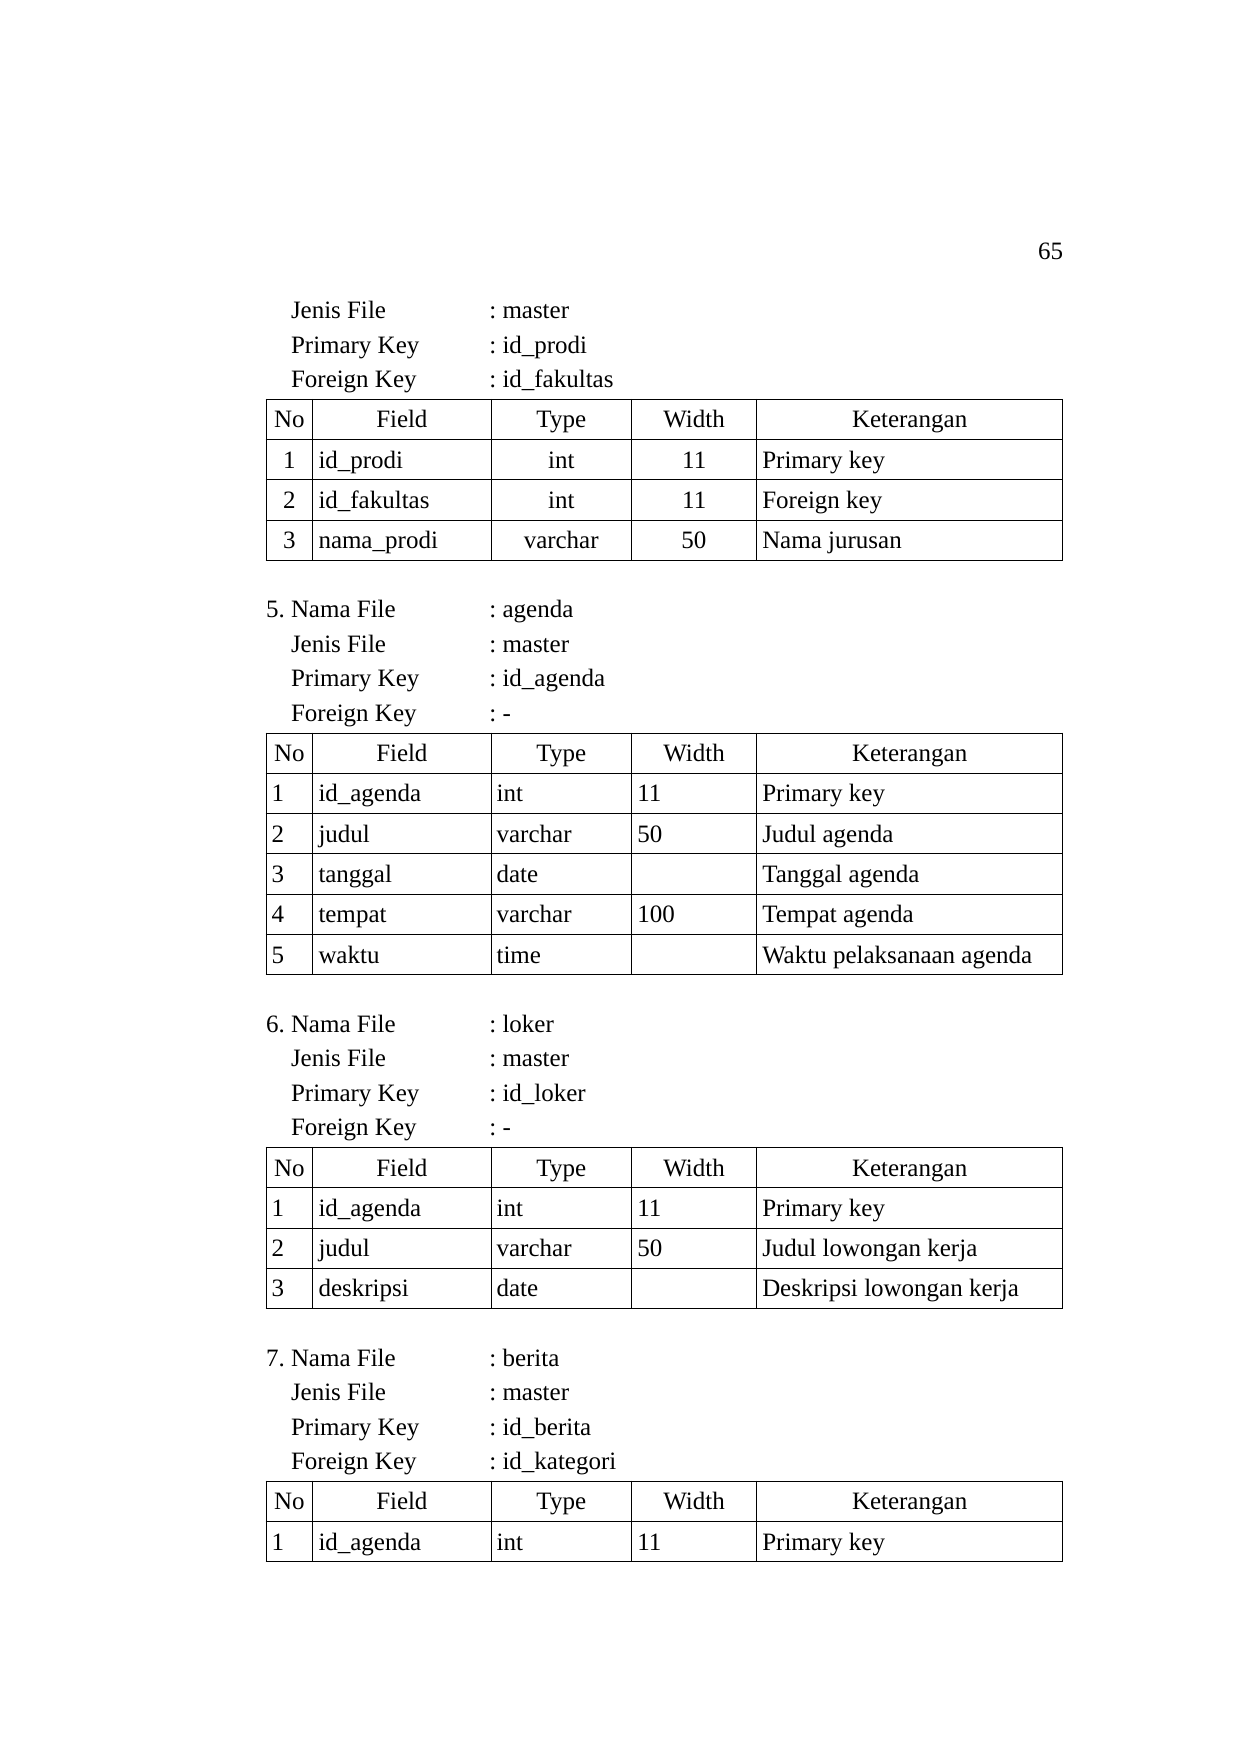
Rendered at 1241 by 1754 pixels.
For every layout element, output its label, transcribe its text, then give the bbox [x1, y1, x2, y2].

table_cell id_prodi [313, 440, 491, 479]
table_cell 5 [267, 935, 312, 974]
table_cell int [492, 480, 631, 519]
table_cell Deskripsi lowongan kerja [757, 1269, 1062, 1308]
table_cell 2 [267, 814, 312, 853]
table_header Keterangan [757, 734, 1062, 773]
table_header No [267, 1482, 312, 1521]
text Primary Key : id_berita [266, 1412, 1063, 1440]
table_cell 3 [267, 521, 312, 560]
table_cell waktu [313, 935, 491, 974]
table_header Width [632, 1148, 756, 1187]
table_cell id_fakultas [313, 480, 491, 519]
table_cell [632, 854, 756, 894]
table_cell 11 [632, 1188, 756, 1227]
table_header No [267, 400, 312, 439]
table_cell varchar [492, 814, 631, 853]
table_cell Primary key [757, 440, 1062, 479]
table_cell int [492, 440, 631, 479]
table_cell Tanggal agenda [757, 854, 1062, 894]
table_cell Waktu pelaksanaan agenda [757, 935, 1062, 974]
text 7. Nama File : berita [266, 1343, 1063, 1371]
text 6. Nama File : loker [266, 1009, 1063, 1038]
table_cell 50 [632, 521, 756, 560]
text Foreign Key : - [266, 698, 1063, 727]
table_header No [267, 734, 312, 773]
table_header Width [632, 1482, 756, 1521]
table_cell 2 [267, 1229, 312, 1268]
table_cell nama_prodi [313, 521, 491, 560]
text Primary Key : id_loker [266, 1078, 1063, 1107]
table_cell int [492, 1188, 631, 1227]
table_cell 1 [267, 774, 312, 813]
table_cell 50 [632, 814, 756, 853]
table_header Field [313, 400, 491, 439]
table_cell judul [313, 814, 491, 853]
table_header Field [313, 1482, 491, 1521]
table_header No [267, 1148, 312, 1187]
table_cell 2 [267, 480, 312, 519]
text 5. Nama File : agenda [266, 594, 1063, 623]
table_cell id_agenda [313, 1522, 491, 1561]
table_cell Primary key [757, 774, 1062, 813]
table_cell 11 [632, 440, 756, 479]
table_cell 1 [267, 1188, 312, 1227]
text Foreign Key : - [266, 1112, 1063, 1141]
table_header Type [492, 1148, 631, 1187]
table_cell 11 [632, 1522, 756, 1561]
table_cell 1 [267, 1522, 312, 1561]
text Foreign Key : id_kategori [266, 1446, 1063, 1475]
table_cell int [492, 1522, 631, 1561]
table_header Field [313, 1148, 491, 1187]
table_cell varchar [492, 521, 631, 560]
table_cell tanggal [313, 854, 491, 894]
table_cell judul [313, 1229, 491, 1268]
table_header Type [492, 1482, 631, 1521]
table_cell int [492, 774, 631, 813]
text Primary Key : id_agenda [266, 663, 1063, 692]
table_cell 11 [632, 774, 756, 813]
table_cell id_agenda [313, 774, 491, 813]
table_cell Primary key [757, 1188, 1062, 1227]
table_cell varchar [492, 1229, 631, 1268]
table_cell date [492, 1269, 631, 1308]
table_cell 11 [632, 480, 756, 519]
table_cell 100 [632, 895, 756, 934]
text Foreign Key : id_fakultas [266, 364, 1063, 393]
table_header Keterangan [757, 1482, 1062, 1521]
text Jenis File : master [266, 629, 1063, 658]
table_cell 3 [267, 1269, 312, 1308]
table_cell Judul lowongan kerja [757, 1229, 1062, 1268]
table_cell deskripsi [313, 1269, 491, 1308]
table_cell [632, 935, 756, 974]
table_header Keterangan [757, 400, 1062, 439]
table_cell Tempat agenda [757, 895, 1062, 934]
text Jenis File : master [266, 1043, 1063, 1072]
table_cell id_agenda [313, 1188, 491, 1227]
text Jenis File : master [266, 295, 1063, 324]
table_header Width [632, 400, 756, 439]
table_cell Nama jurusan [757, 521, 1062, 560]
table_cell 3 [267, 854, 312, 894]
table_header Field [313, 734, 491, 773]
table_header Type [492, 734, 631, 773]
table_cell date [492, 854, 631, 894]
table_cell 1 [267, 440, 312, 479]
text Primary Key : id_prodi [266, 330, 1063, 358]
table_cell varchar [492, 895, 631, 934]
table_cell tempat [313, 895, 491, 934]
table_header Type [492, 400, 631, 439]
table_cell Foreign key [757, 480, 1062, 519]
table_cell 50 [632, 1229, 756, 1268]
table_header Width [632, 734, 756, 773]
table_cell Judul agenda [757, 814, 1062, 853]
table_cell [632, 1269, 756, 1308]
table_header Keterangan [757, 1148, 1062, 1187]
table_cell Primary key [757, 1522, 1062, 1561]
table_cell time [492, 935, 631, 974]
text Jenis File : master [266, 1377, 1063, 1406]
table_cell 4 [267, 895, 312, 934]
